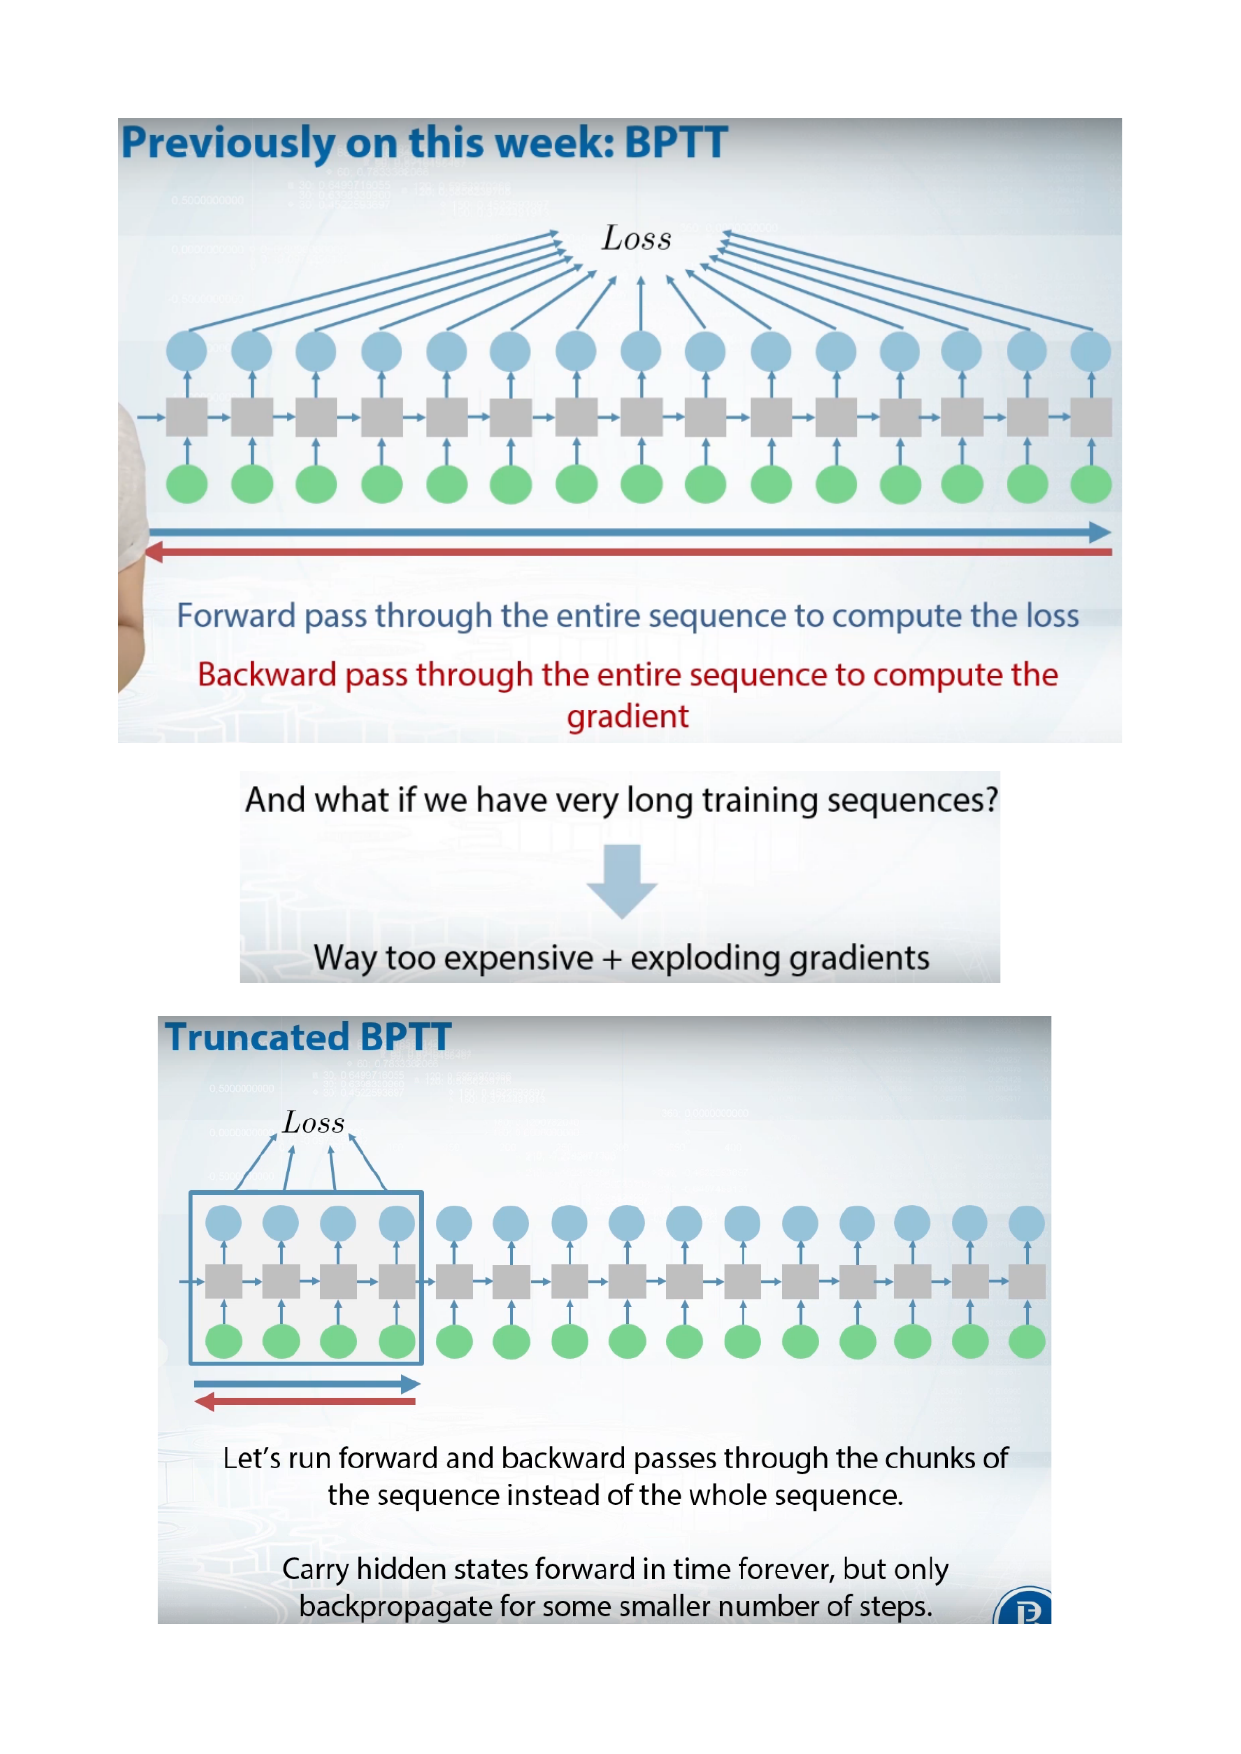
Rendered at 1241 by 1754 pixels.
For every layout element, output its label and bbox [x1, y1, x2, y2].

picture [157, 1016, 1052, 1624]
picture [239, 771, 1001, 983]
picture [118, 118, 1123, 743]
